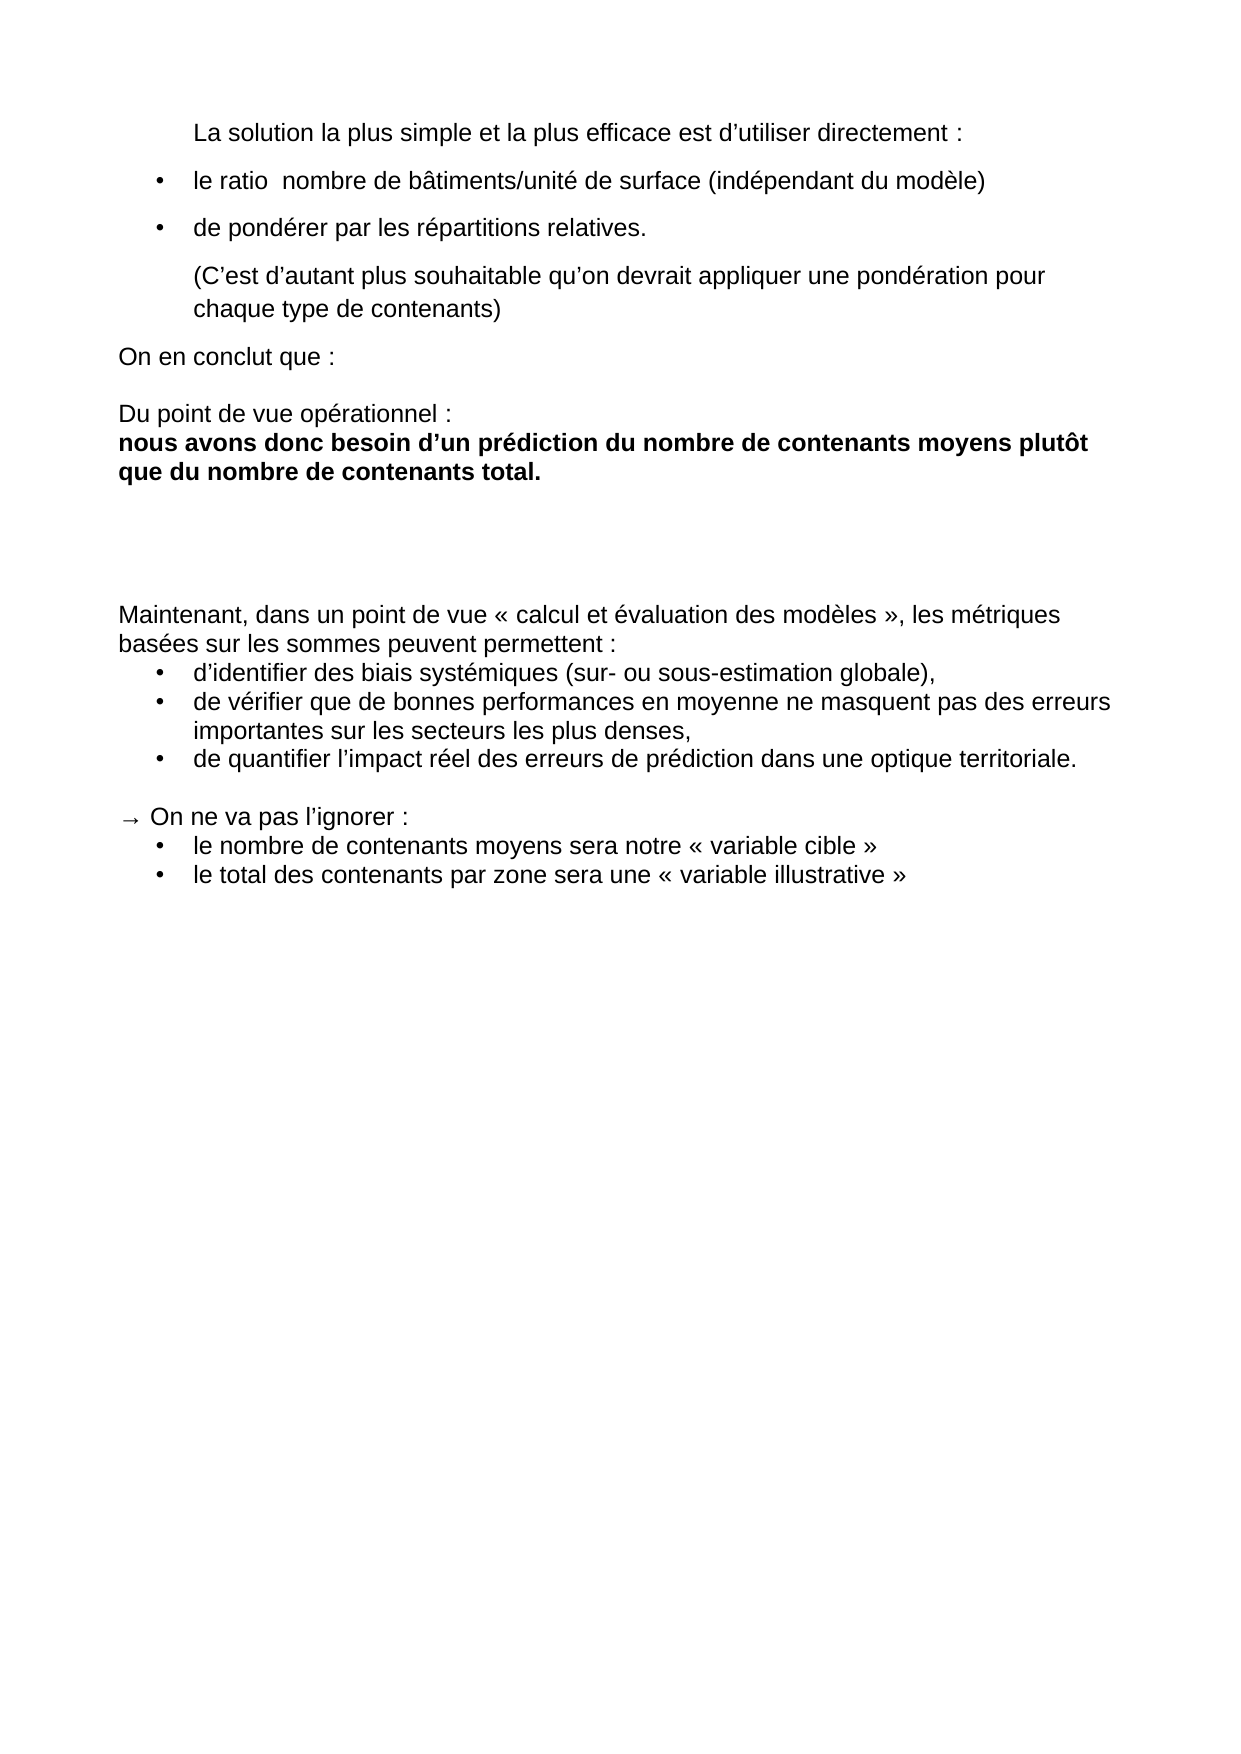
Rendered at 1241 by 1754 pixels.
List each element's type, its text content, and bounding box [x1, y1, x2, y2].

list de quantifier l’impact réel des erreurs de prédiction dans une optique territoriale. [156, 744, 1122, 773]
list On en conclut que : [83, 342, 1122, 371]
list (C’est d’autant plus souhaitable qu’on devrait appliquer une pondération pour chaque type de contenants) [156, 261, 1122, 323]
list le nombre de contenants moyens sera notre « variable cible » [156, 831, 1122, 860]
text → On ne va pas l’ignorer : [118, 802, 1122, 831]
list nous avons donc besoin d’un prédiction du nombre de contenants moyens plutôt que du nombre de contenants total. [83, 428, 1122, 486]
list La solution la plus simple et la plus efficace est d’utiliser directement : [156, 118, 1122, 147]
list de pondérer par les répartitions relatives. [156, 213, 1122, 242]
list le ratio nombre de bâtiments/unité de surface (indépendant du modèle) [156, 166, 1122, 194]
list le total des contenants par zone sera une « variable illustrative » [156, 860, 1122, 888]
list de vérifier que de bonnes performances en moyenne ne masquent pas des erreurs importantes sur les secteurs les plus denses, [156, 687, 1122, 744]
list Du point de vue opérationnel : [83, 399, 1122, 428]
text Maintenant, dans un point de vue « calcul et évaluation des modèles », les métriques basées sur les sommes peuvent permettent : [118, 601, 1122, 658]
list d’identifier des biais systémiques (sur- ou sous-estimation globale), [156, 658, 1122, 687]
